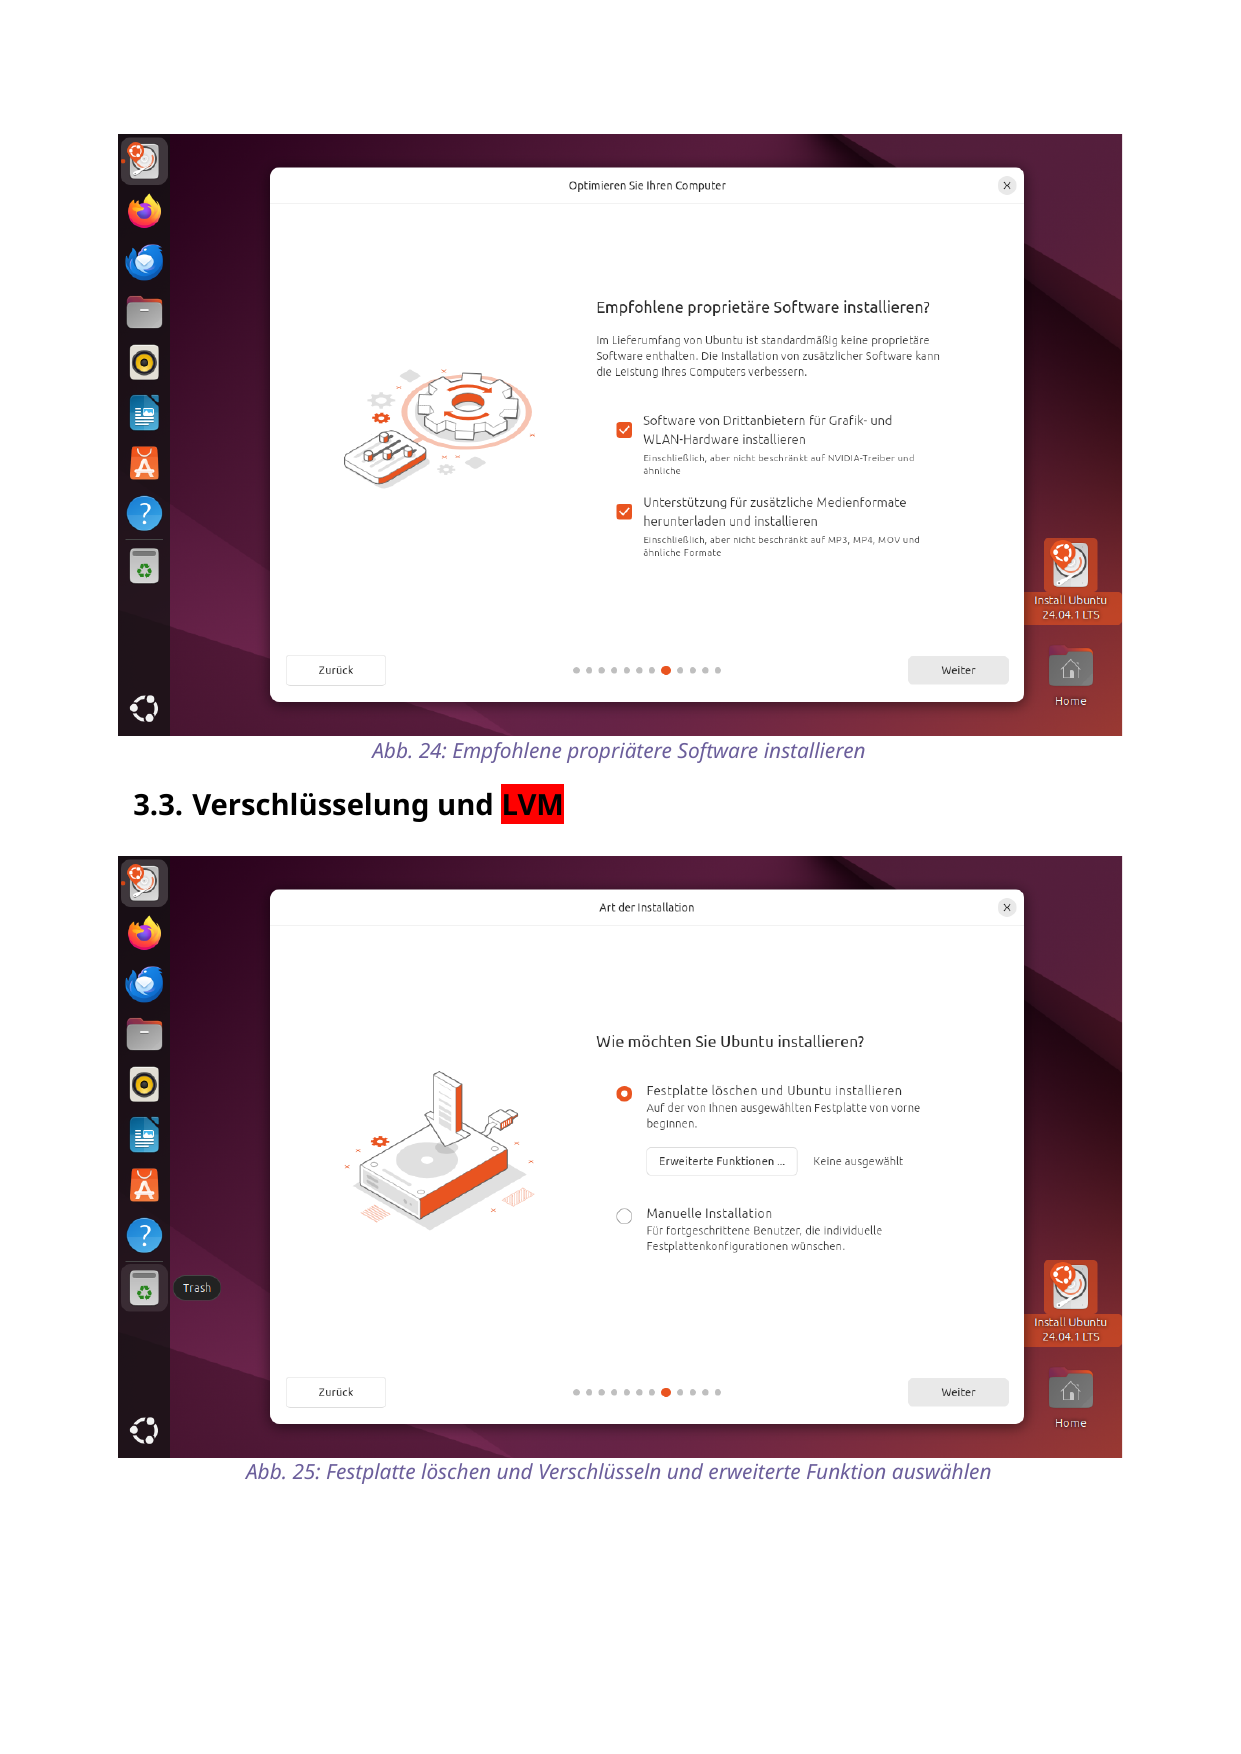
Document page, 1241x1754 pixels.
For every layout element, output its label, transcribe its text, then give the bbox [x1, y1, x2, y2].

text Abb. 24: Empfohlene propriätere Software installieren [118, 736, 1122, 764]
subtitle [118, 118, 1122, 134]
picture [118, 134, 1123, 736]
text Abb. 25: Festplatte löschen und Verschlüsseln und erweiterte Funktion auswählen [118, 1458, 1122, 1486]
picture [118, 856, 1123, 1458]
subtitle Verschlüsselung und LVM [118, 764, 1122, 824]
